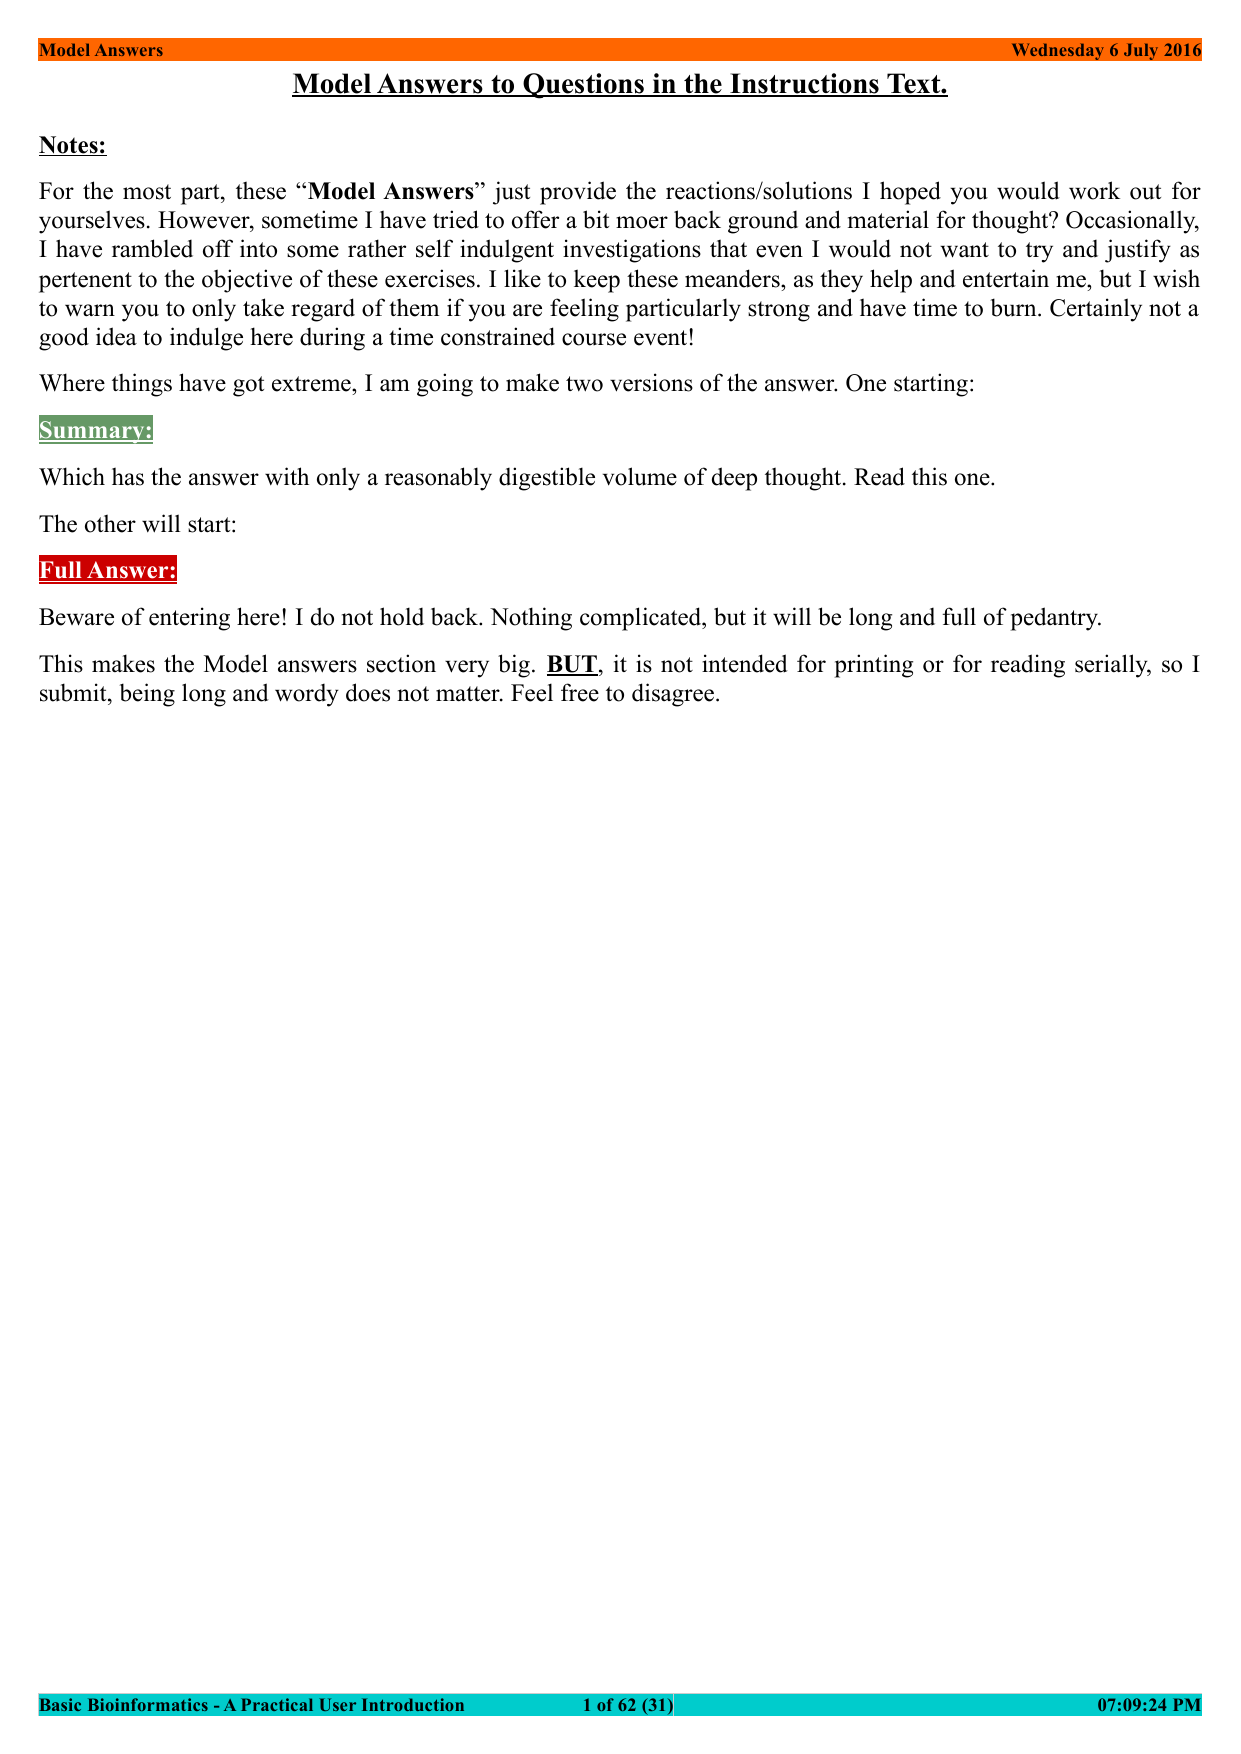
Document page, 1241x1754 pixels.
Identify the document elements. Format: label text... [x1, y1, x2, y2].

text This makes the Model answers section very big. BUT, it is not intended for printing or for reading serially, so I submit, being long and wordy does not matter. Feel free to disagree. [38, 649, 1202, 707]
text Beware of entering here! I do not hold back. Nothing complicated, but it will be long and full of pedantry. [38, 602, 1202, 631]
text The other will start: [38, 509, 1202, 538]
text Which has the answer with only a reasonably digestible volume of deep thought. Read this one. [38, 462, 1202, 491]
text Full Answer: [38, 555, 1202, 584]
text Where things have got extreme, I am going to make two versions of the answer. One starting: [38, 368, 1202, 397]
text Summary: [38, 415, 1202, 444]
text Notes: [38, 129, 1202, 158]
text Model Answers to Questions in the Instructions Text. [38, 66, 1202, 100]
text For the most part, these “Model Answers” just provide the reactions/solutions I hoped you would work out for yourselves. However, sometime I have tried to offer a bit moer back ground and material for thought? Occasionally, I have rambled off into some rather self indulgent investigations that even I would not want to try and justify as pertenent to the objective of these exercises. I like to keep these meanders, as they help and entertain me, but I wish to warn you to only take regard of them if you are feeling particularly strong and have time to burn. Certainly not a good idea to indulge here during a time constrained course event! [38, 176, 1202, 351]
